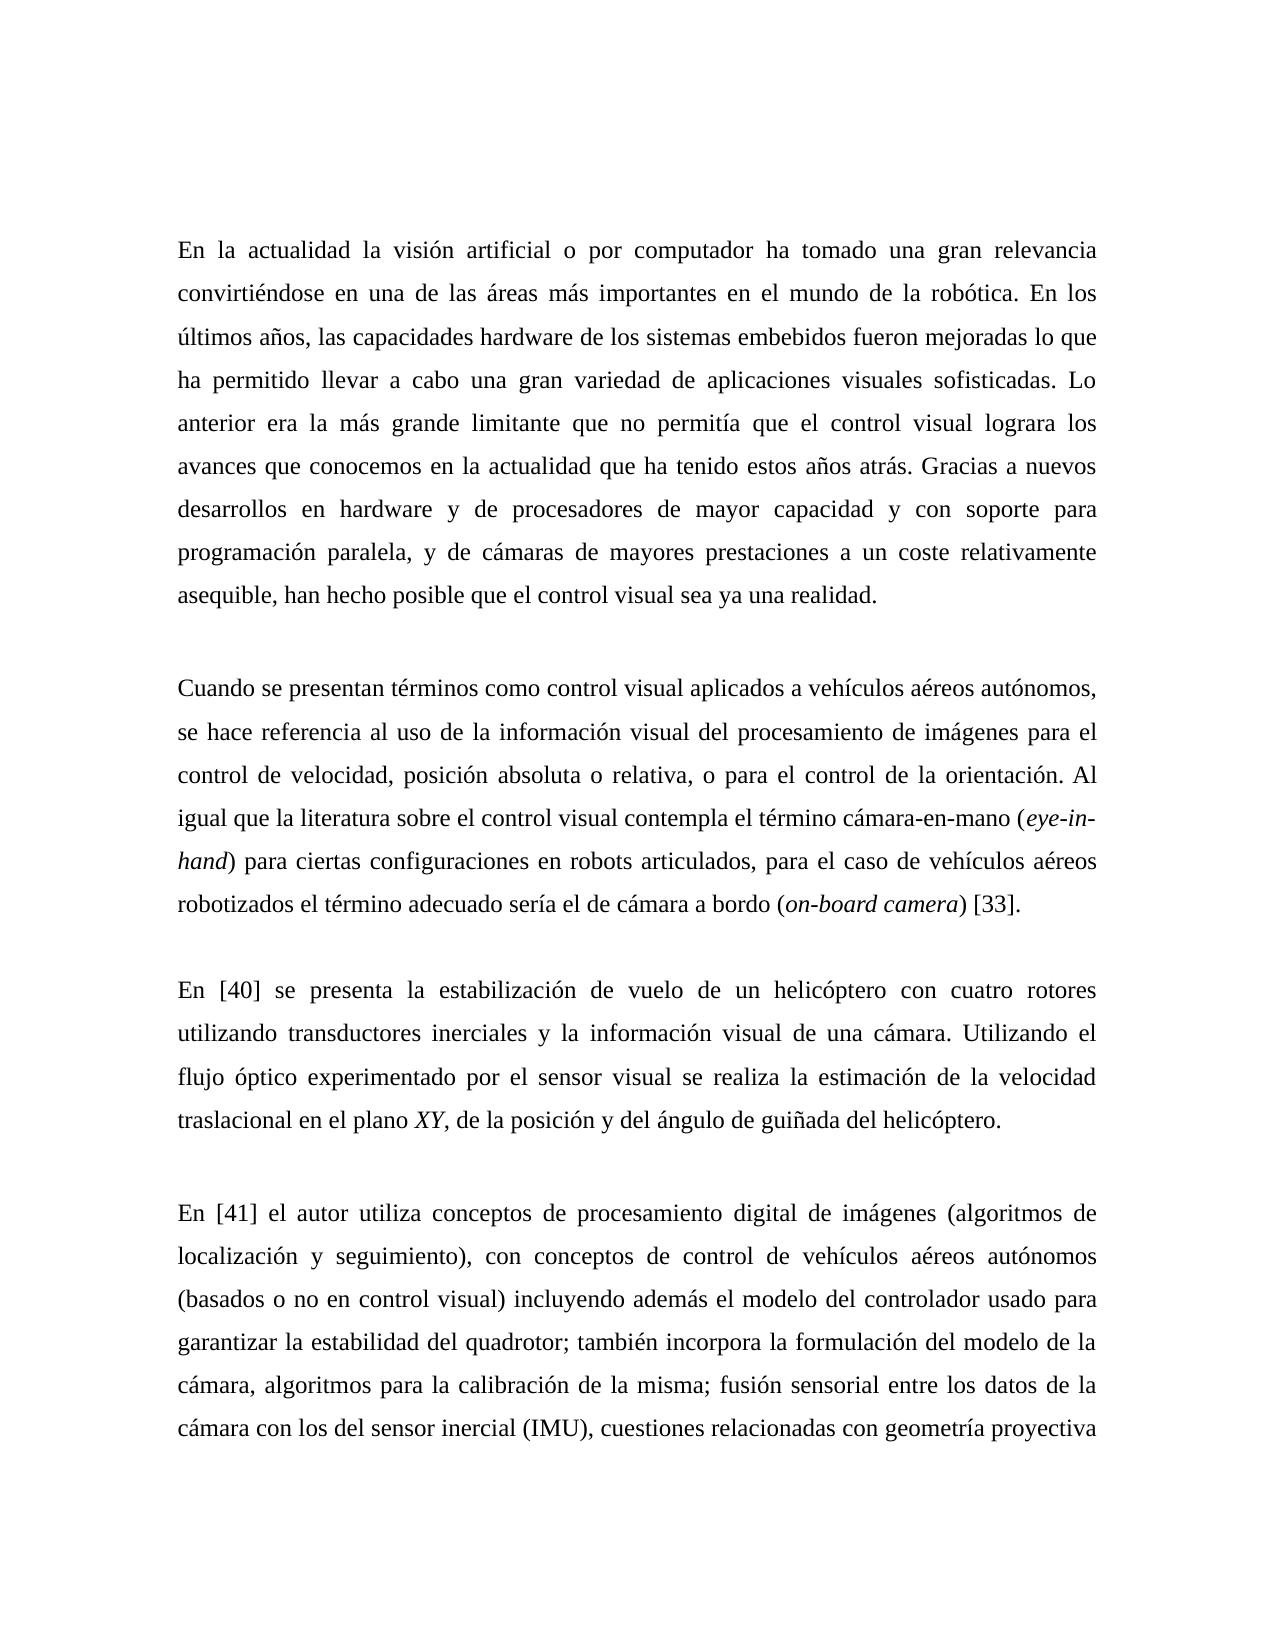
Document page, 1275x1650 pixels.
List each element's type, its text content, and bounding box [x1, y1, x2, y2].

text En [40] se presenta la estabilización de vuelo de un helicóptero con cuatro rotores utilizando transductores inerciales y la información visual de una cámara. Utilizando el flujo óptico experimentado por el sensor visual se realiza la estimación de la velocidad traslacional en el plano XY, de la posición y del ángulo de guiñada del helicóptero. [177, 975, 1098, 1133]
text En [41] el autor utiliza conceptos de procesamiento digital de imágenes (algoritmos de localización y seguimiento), con conceptos de control de vehículos aéreos autónomos (basados o no en control visual) incluyendo además el modelo del controlador usado para garantizar la estabilidad del quadrotor; también incorpora la formulación del modelo de la cámara, algoritmos para la calibración de la misma; fusión sensorial entre los datos de la cámara con los del sensor inercial (IMU), cuestiones relacionadas con geometría proyectiva [177, 1198, 1098, 1442]
text En la actualidad la visión artificial o por computador ha tomado una gran relevancia convirtiéndose en una de las áreas más importantes en el mundo de la robótica. En los últimos años, las capacidades hardware de los sistemas embebidos fueron mejoradas lo que ha permitido llevar a cabo una gran variedad de aplicaciones visuales sofisticadas. Lo anterior era la más grande limitante que no permitía que el control visual lograra los avances que conocemos en la actualidad que ha tenido estos años atrás. Gracias a nuevos desarrollos en hardware y de procesadores de mayor capacidad y con soporte para programación paralela, y de cámaras de mayores prestaciones a un coste relativamente asequible, han hecho posible que el control visual sea ya una realidad. [177, 235, 1098, 609]
text Cuando se presentan términos como control visual aplicados a vehículos aéreos autónomos, se hace referencia al uso de la información visual del procesamiento de imágenes para el control de velocidad, posición absoluta o relativa, o para el control de la orientación. Al igual que la literatura sobre el control visual contempla el término cámara-en-mano (eye-in-hand) para ciertas configuraciones en robots articulados, para el caso de vehículos aéreos robotizados el término adecuado sería el de cámara a bordo (on-board camera) [33]. [177, 673, 1098, 918]
